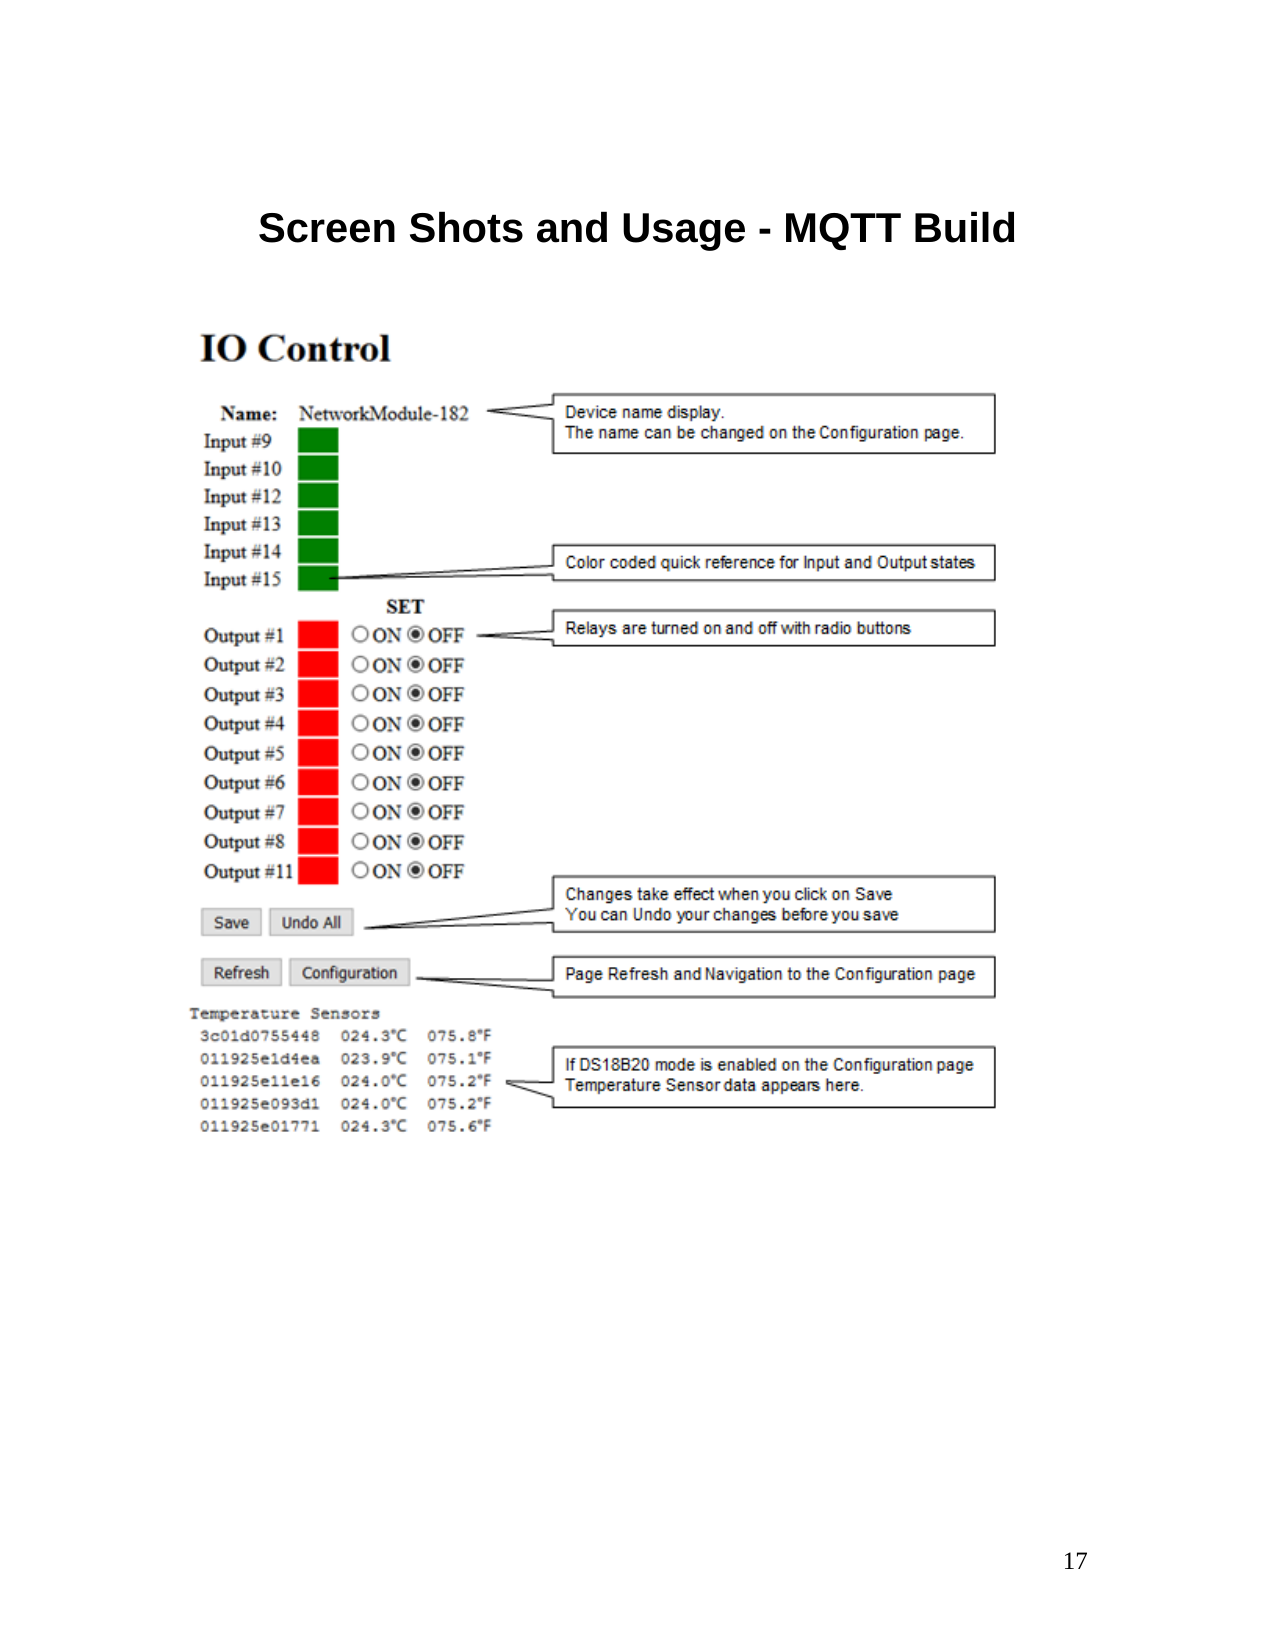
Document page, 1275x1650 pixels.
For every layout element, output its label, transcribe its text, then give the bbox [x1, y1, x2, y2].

picture [187, 315, 1021, 1146]
subtitle Screen Shots and Usage - MQTT Build [187, 204, 1087, 252]
